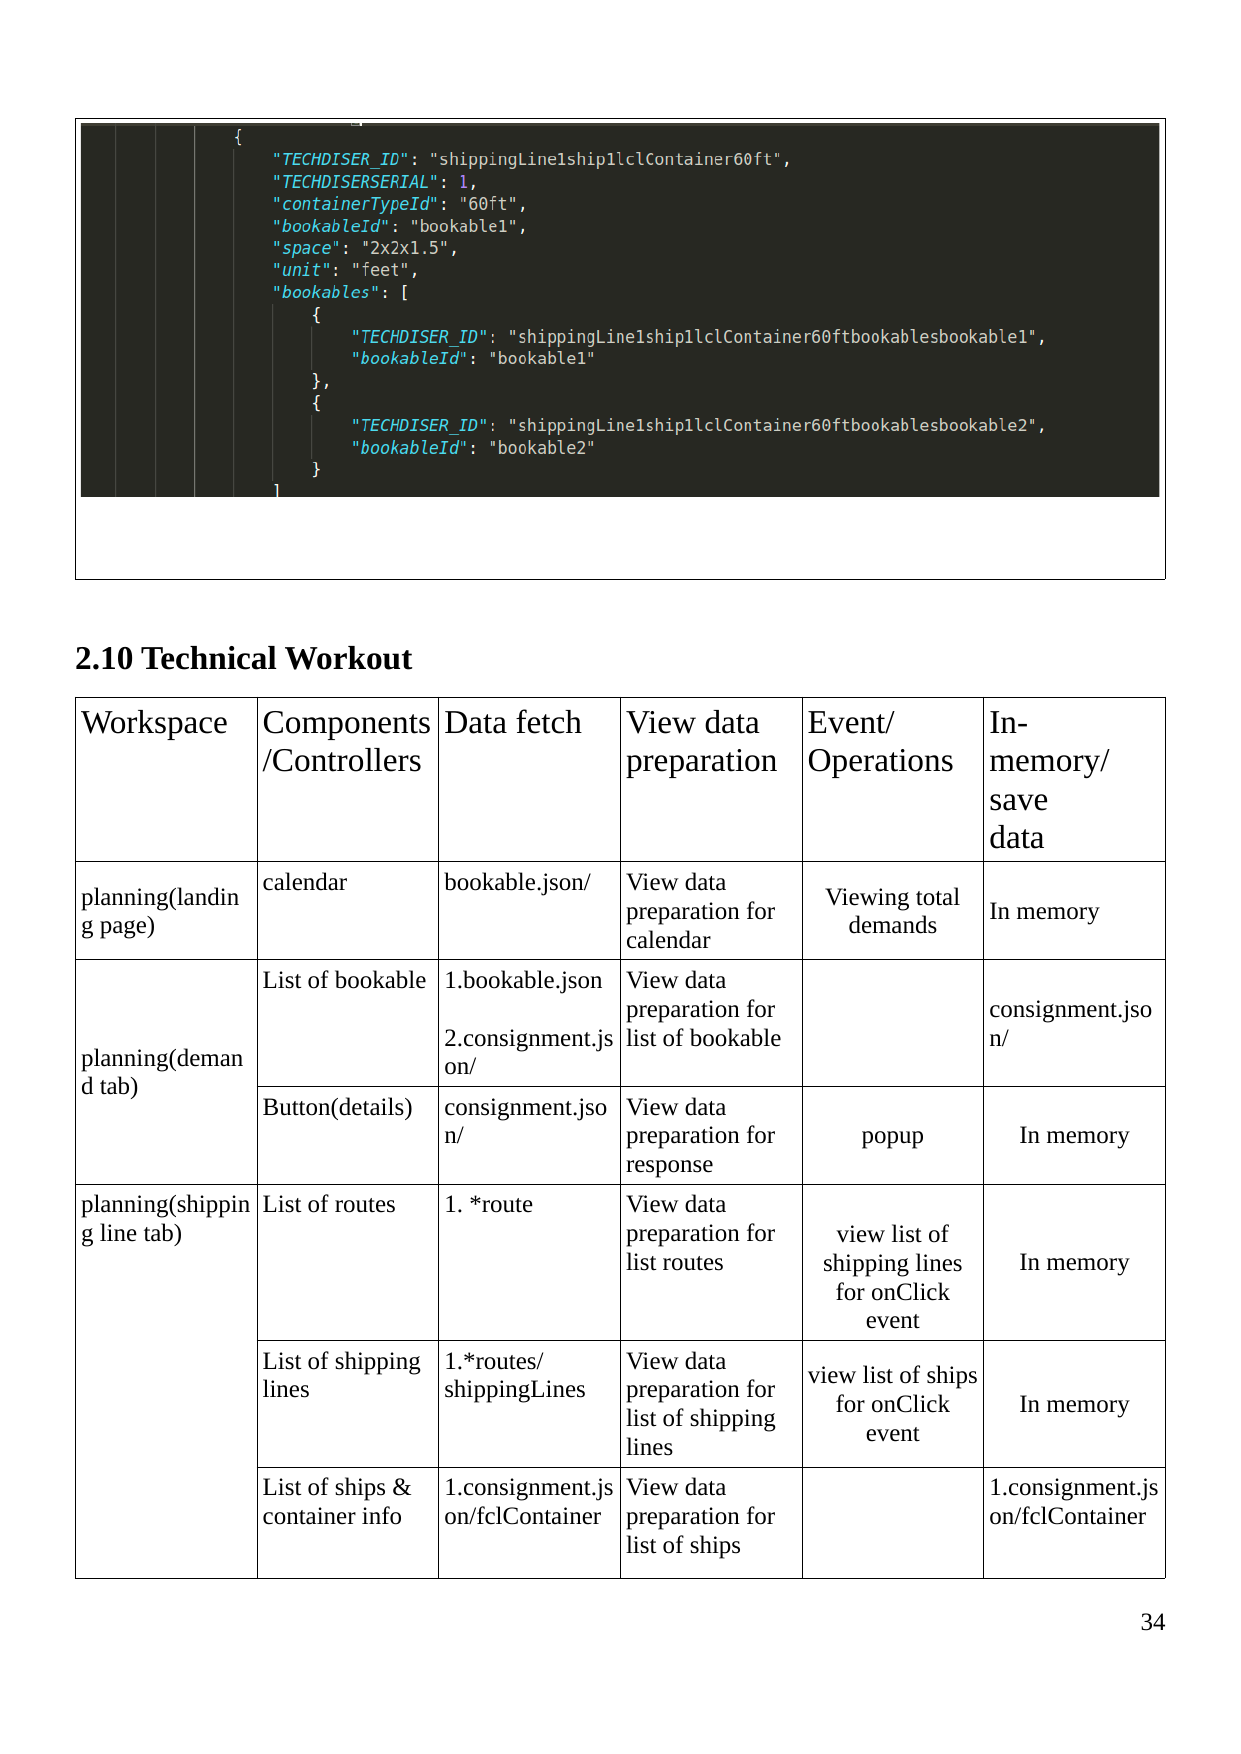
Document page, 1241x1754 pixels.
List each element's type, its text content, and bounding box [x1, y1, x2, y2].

table_cell View data preparation for calendar [621, 862, 802, 959]
table_cell List of bookable [258, 960, 438, 1086]
text 2.10 Technical Workout [75, 638, 1165, 676]
table_header Data fetch [439, 698, 620, 861]
table_cell View data preparation for list of shipping lines [621, 1341, 802, 1467]
table_cell In memory [984, 1087, 1165, 1184]
table_header Components/Controllers [258, 698, 438, 861]
table_cell 1.bookable.json 2.consignment.json/ [439, 960, 620, 1086]
table_cell consignment.json/ [439, 1087, 620, 1184]
table_header In-memory/save data [984, 698, 1165, 861]
table_cell View data preparation for list routes [621, 1185, 802, 1340]
picture [80, 123, 1160, 497]
table_header Workspace [76, 698, 257, 861]
table_cell view list of ships for onClick event [803, 1341, 983, 1467]
table_cell planning(demand tab) [76, 960, 257, 1184]
table_cell calendar [258, 862, 438, 959]
table_cell In memory [984, 1185, 1165, 1340]
table_header Event/Operations [803, 698, 983, 861]
table_cell View data preparation for response [621, 1087, 802, 1184]
table_cell List of shipping lines [258, 1341, 438, 1467]
table_cell 1. *route [439, 1185, 620, 1340]
table_cell [803, 960, 983, 1086]
table_cell View data preparation for list of bookable [621, 960, 802, 1086]
table_header [76, 119, 1165, 579]
table_cell bookable.json/ [439, 862, 620, 959]
table_cell planning(shipping line tab) [76, 1185, 257, 1577]
table_cell view list of shipping lines for onClick event [803, 1185, 983, 1340]
table_cell consignment.json/ [984, 960, 1165, 1086]
table_cell 1.*routes/shippingLines [439, 1341, 620, 1467]
table_cell 1.consignment.json/fclContainer [439, 1468, 620, 1577]
table_cell Button(details) [258, 1087, 438, 1184]
table_cell In memory [984, 862, 1165, 959]
table_cell planning(landing page) [76, 862, 257, 959]
table_header View data preparation [621, 698, 802, 861]
table_cell [803, 1468, 983, 1577]
table_cell Viewing total demands [803, 862, 983, 959]
table_cell List of ships & container info [258, 1468, 438, 1577]
table_cell List of routes [258, 1185, 438, 1340]
table_cell In memory [984, 1341, 1165, 1467]
table_cell View data preparation for list of ships [621, 1468, 802, 1577]
table_cell 1.consignment.json/fclContainer [984, 1468, 1165, 1577]
table_cell popup [803, 1087, 983, 1184]
